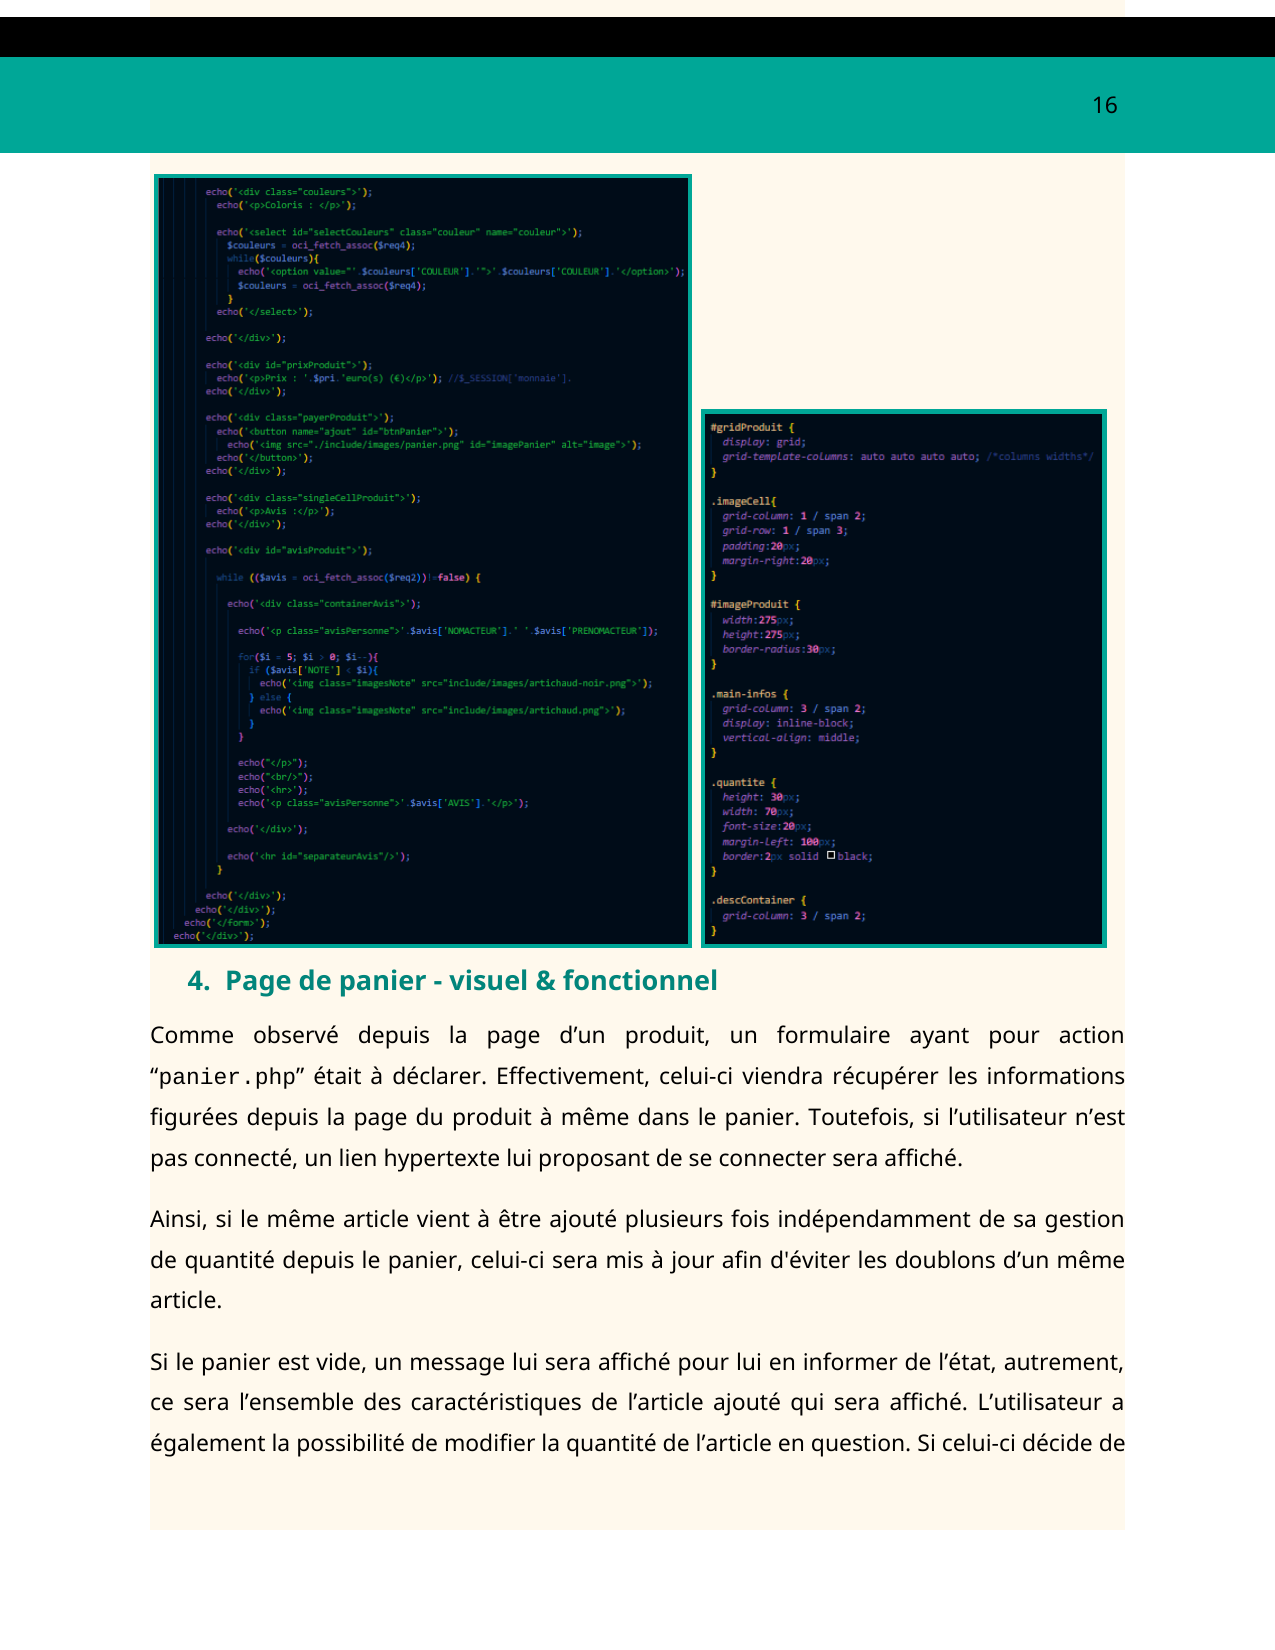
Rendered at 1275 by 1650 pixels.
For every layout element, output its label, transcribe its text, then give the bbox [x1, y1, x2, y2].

text Comme observé depuis la page d’un produit, un formulaire ayant pour action “panier.php” était à déclarer. Effectivement, celui-ci viendra récupérer les informations figurées depuis la page du produit à même dans le panier. Toutefois, si l’utilisateur n’est pas connecté, un lien hypertexte lui proposant de se connecter sera affiché. [150, 1019, 1127, 1173]
text Si le panier est vide, un message lui sera affiché pour lui en informer de l’état, autrement, ce sera l’ensemble des caractéristiques de l’article ajouté qui sera affiché. L’utilisateur a également la possibilité de modifier la quantité de l’article en question. Si celui-ci décide de [150, 1346, 1127, 1458]
picture [158, 178, 688, 944]
text Ainsi, si le même article vient à être ajouté plusieurs fois indépendamment de sa gestion de quantité depuis le panier, celui-ci sera mis à jour afin d'éviter les doublons d’un même article. [150, 1203, 1127, 1315]
subtitle Page de panier - visuel & fonctionnel [187, 962, 1127, 999]
picture [705, 414, 1102, 944]
